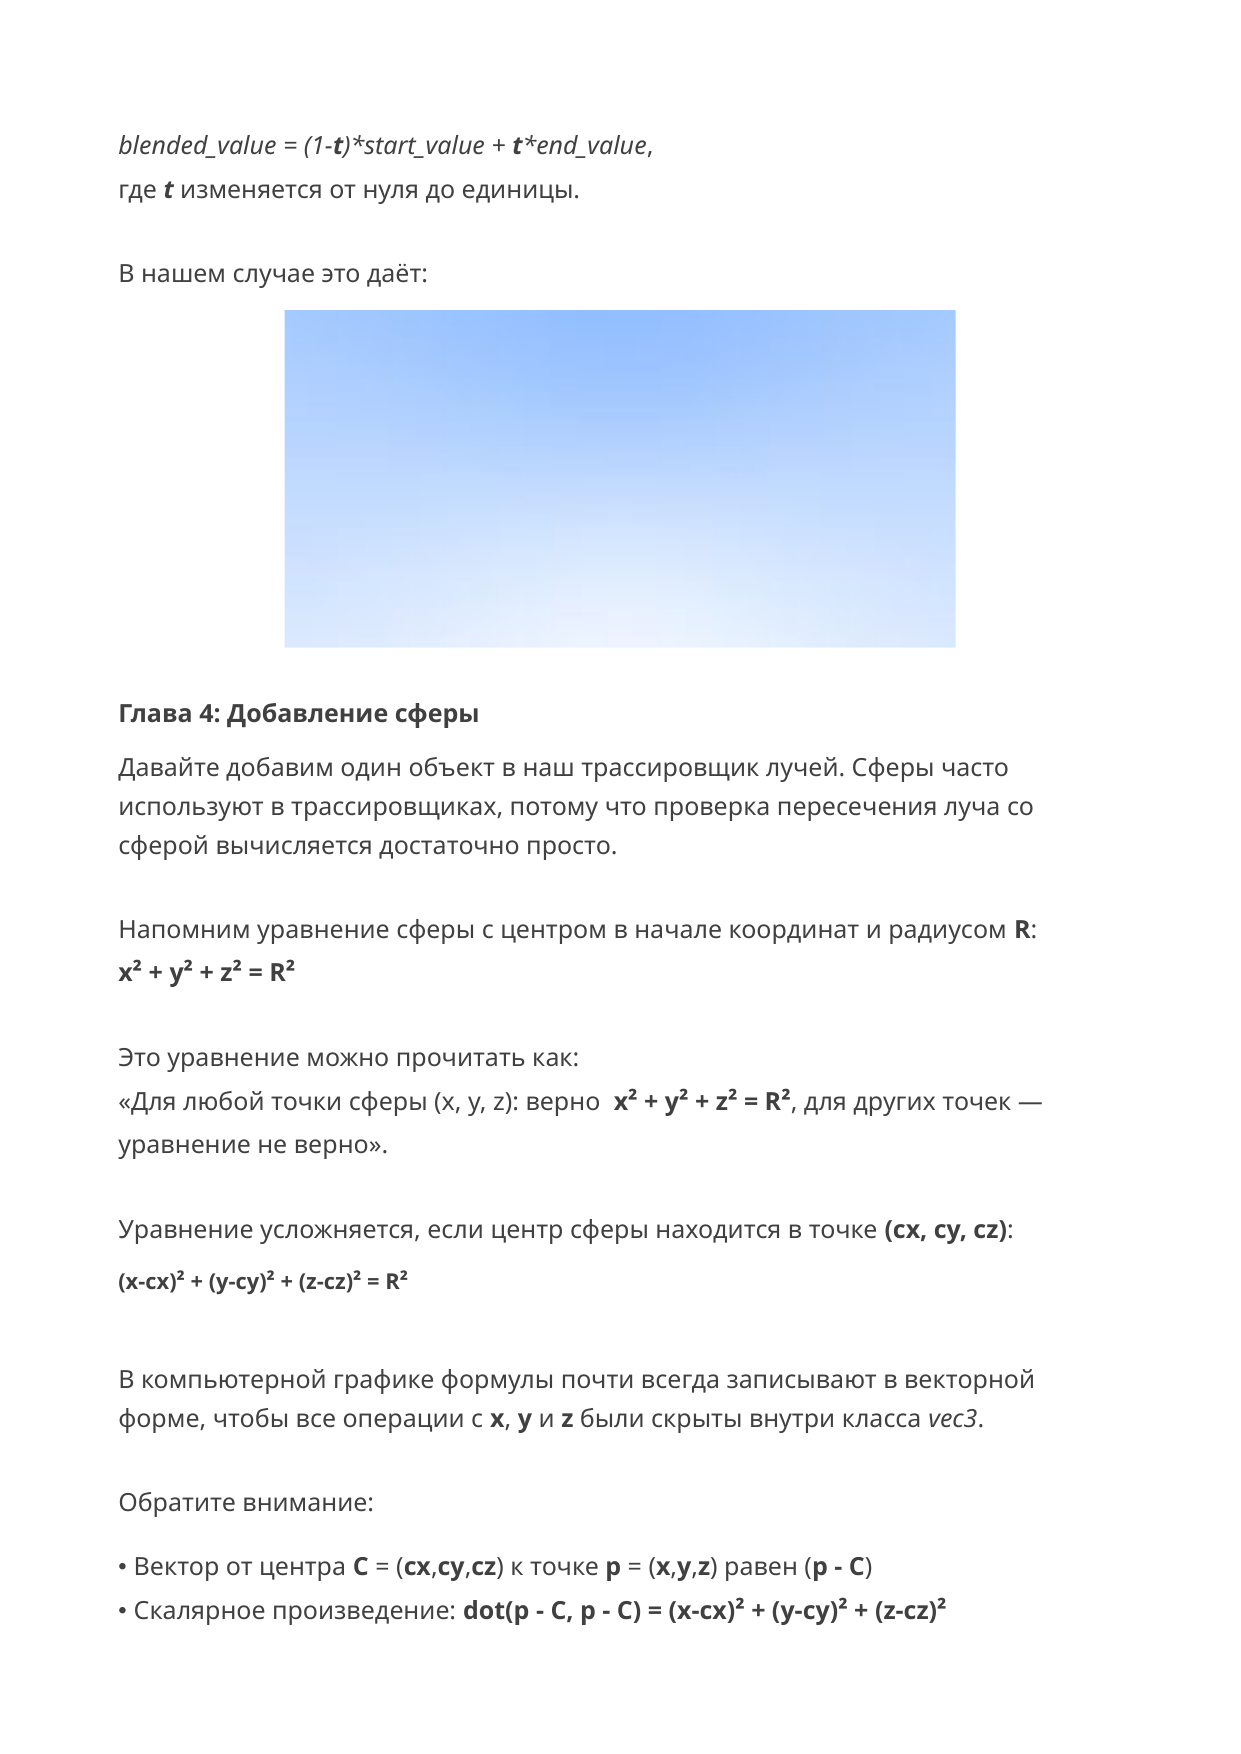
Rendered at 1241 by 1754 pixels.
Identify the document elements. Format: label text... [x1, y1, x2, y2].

text В нашем случае это даёт: [118, 246, 1122, 290]
text Напомним уравнение сферы с центром в начале координат и радиусом R: x² + y² + z² = R² [118, 902, 1122, 989]
text Глава 4: Добавление сферы [118, 695, 1122, 729]
text (x-cx)² + (y-cy)² + (z-cz)² = R² [118, 1266, 1122, 1295]
text Обратите внимание: [118, 1475, 1122, 1519]
text Уравнение усложняется, если центр сферы находится в точке (cx, cy, cz): [118, 1202, 1122, 1245]
text blended_value = (1-t)*start_value + t*end_value, где t изменяется от нуля до единицы. [118, 118, 1122, 206]
list Вектор от центра C = (cx,cy,cz) к точке p = (x,y,z) равен (p - C) [118, 1539, 1122, 1583]
text В компьютерной графике формулы почти всегда записывают в векторной форме, чтобы все операции с x, y и z были скрыты внутри класса vec3. [118, 1362, 1122, 1435]
list Скалярное произведение: dot(p - C, p - C) = (x-cx)² + (y-cy)² + (z-cz)² [118, 1583, 1122, 1627]
text Это уравнение можно прочитать как: «Для любой точки сферы (x, y, z): верно x² + y² + z² = R², для других точек — уравнение не верно». [118, 1030, 1122, 1161]
picture [284, 310, 956, 649]
text Давайте добавим один объект в наш трассировщик лучей. Сферы часто используют в трассировщиках, потому что проверка пересечения луча со сферой вычисляется достаточно просто. [118, 749, 1122, 862]
